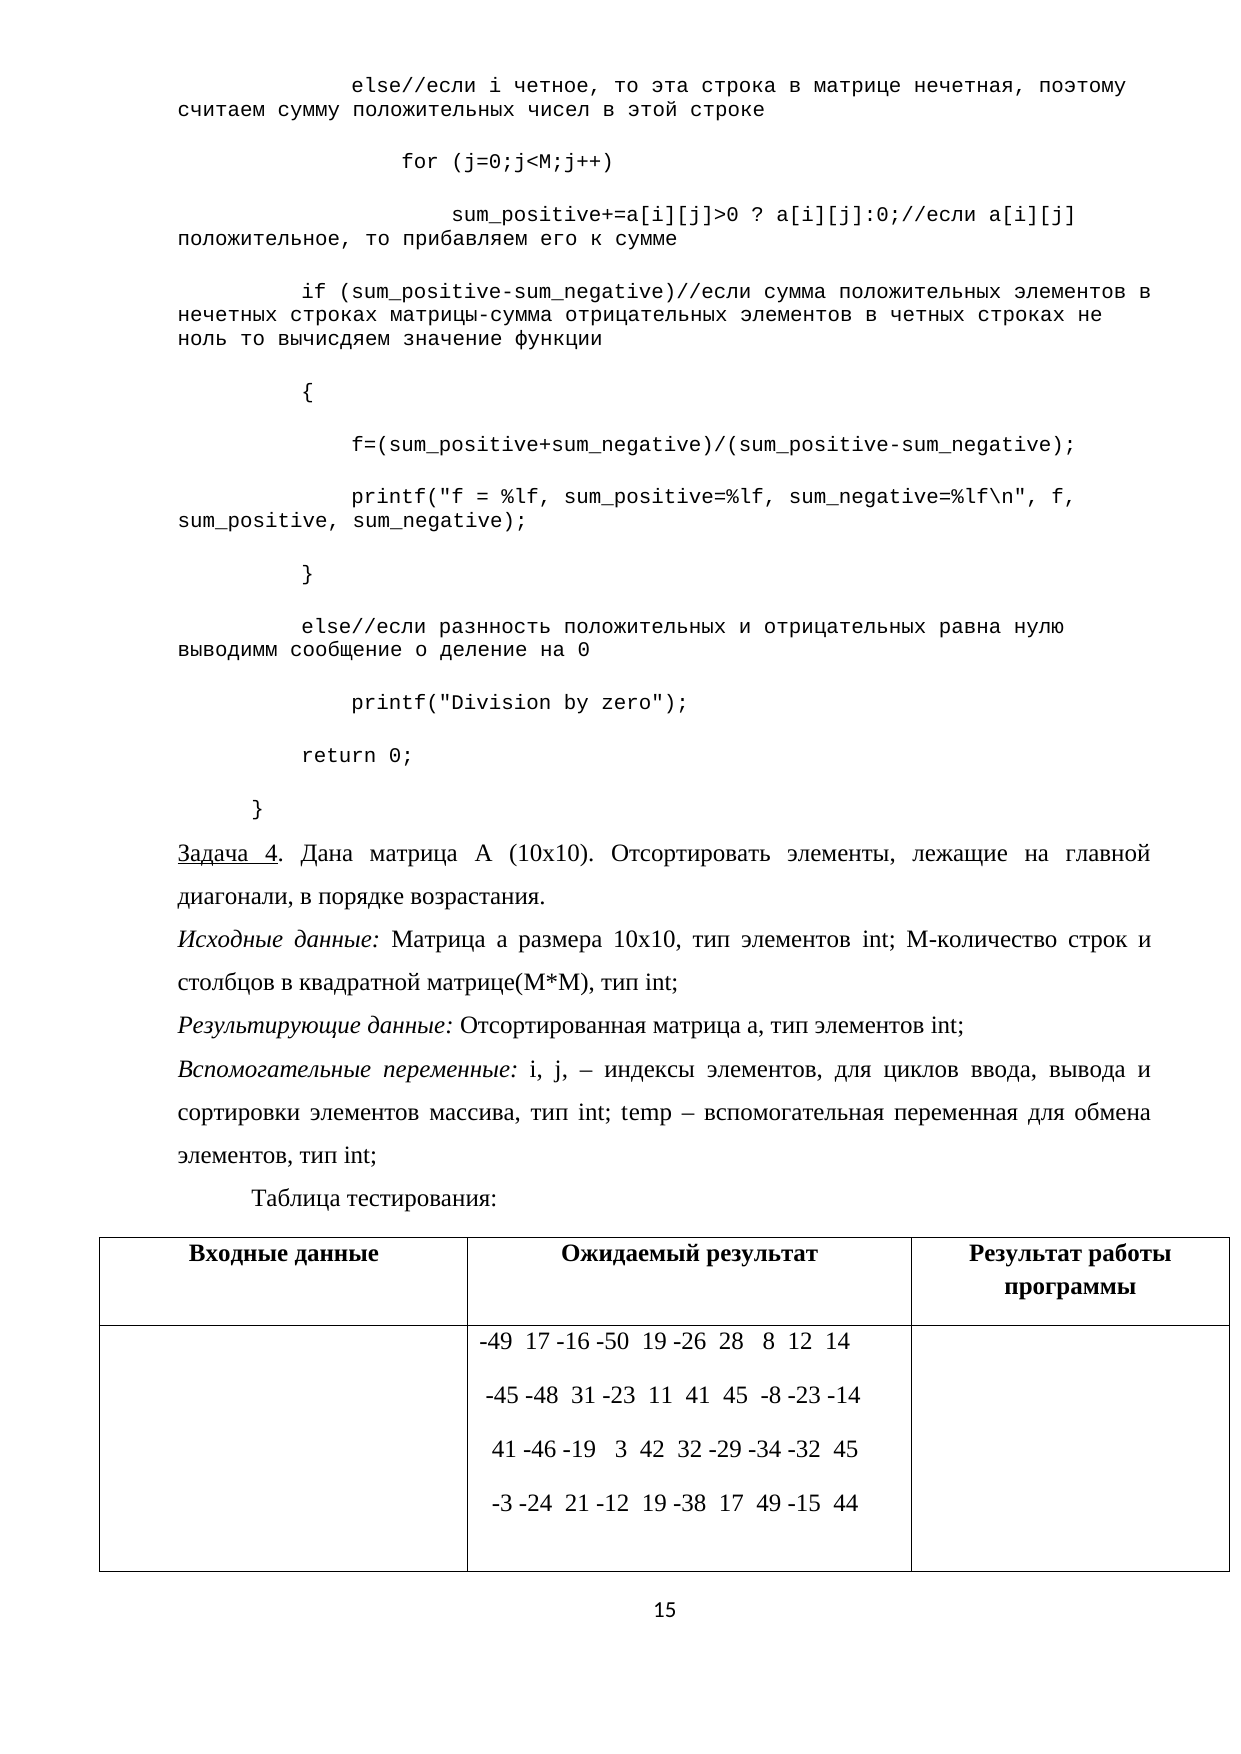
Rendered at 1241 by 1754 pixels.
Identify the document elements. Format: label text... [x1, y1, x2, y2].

text if (sum_positive-sum_negative)//если сумма положительных элементов в нечетных строках матрицы-сумма отрицательных элементов в четных строках не ноль то вычисдяем значение функции [177, 281, 1152, 352]
text else//если i четное, то эта строка в матрице нечетная, поэтому считаем сумму положительных чисел в этой строке [177, 75, 1152, 122]
table_cell [912, 1326, 1229, 1571]
text sum_positive+=a[i][j]>0 ? a[i][j]:0;//если a[i][j] положительное, то прибавляем его к сумме [177, 204, 1152, 252]
text else//если разнность положительных и отрицательных равна нулю выводимм сообщение о деление на 0 [177, 616, 1152, 663]
text return 0; [177, 745, 1152, 769]
text Таблица тестирования: [177, 1183, 1152, 1212]
text f=(sum_positive+sum_negative)/(sum_positive-sum_negative); [177, 434, 1152, 457]
text } [177, 563, 1152, 587]
text printf("Division by zero"); [177, 692, 1152, 716]
text printf("f = %lf, sum_positive=%lf, sum_negative=%lf\n", f, sum_positive, sum_negative); [177, 486, 1152, 534]
text Исходные данные: Матрица а размера 10х10, тип элементов int; M-количество строк и столбцов в квадратной матрице(M*M), тип int; [177, 924, 1152, 996]
text Задача 4. Дана матрица А (10х10). Отсортировать элементы, лежащие на главной диагонали, в порядке возрастания. [177, 838, 1152, 910]
table_header Ожидаемый результат [468, 1238, 911, 1325]
table_header Входные данные [100, 1238, 467, 1325]
table_header Результат работы программы [912, 1238, 1229, 1325]
table_cell -49 17 -16 -50 19 -26 28 8 12 14 -45 -48 31 -23 11 41 45 -8 -23 -14 41 -46 -19 3 42 32 -29 -34 -32 45 -3 -24 21 -12 19 -38 17 49 -15 44 [468, 1326, 911, 1571]
text } [177, 798, 1152, 821]
text Вспомогательные переменные: i, j, – индексы элементов, для циклов ввода, вывода и сортировки элементов массива, тип int; temp – вспомогательная переменная для обмена элементов, тип int; [177, 1054, 1152, 1169]
text { [177, 381, 1152, 404]
text Результирующие данные: Отсортированная матрица а, тип элементов int; [177, 1011, 1163, 1039]
table_cell [100, 1326, 467, 1571]
text for (j=0;j<M;j++) [177, 151, 1152, 175]
